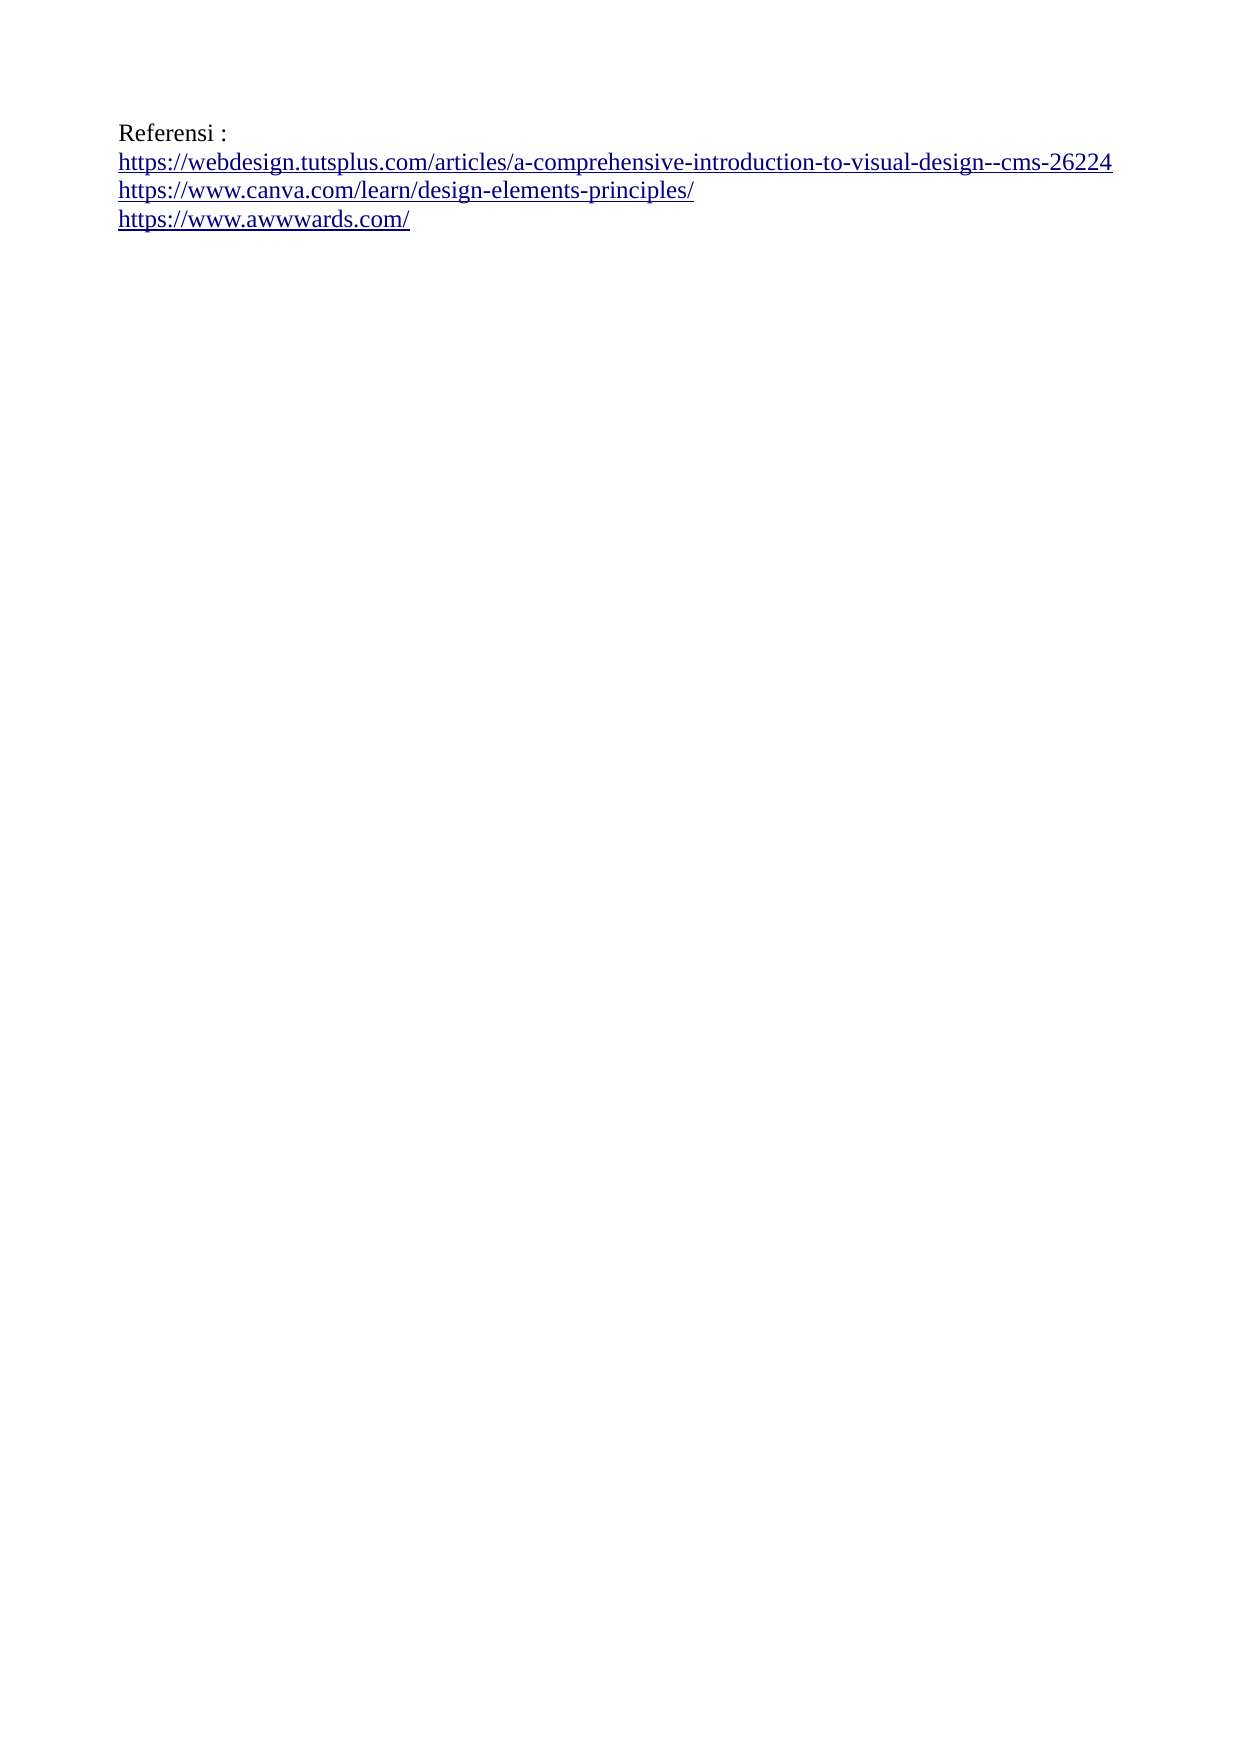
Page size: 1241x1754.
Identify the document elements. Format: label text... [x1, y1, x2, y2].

text https://webdesign.tutsplus.com/articles/a-comprehensive-introduction-to-visual-design--cms-26224 [118, 147, 1122, 176]
text Referensi : [118, 118, 1122, 147]
text https://www.canva.com/learn/design-elements-principles/ [118, 176, 1122, 204]
text https://www.awwwards.com/ [118, 204, 1122, 233]
